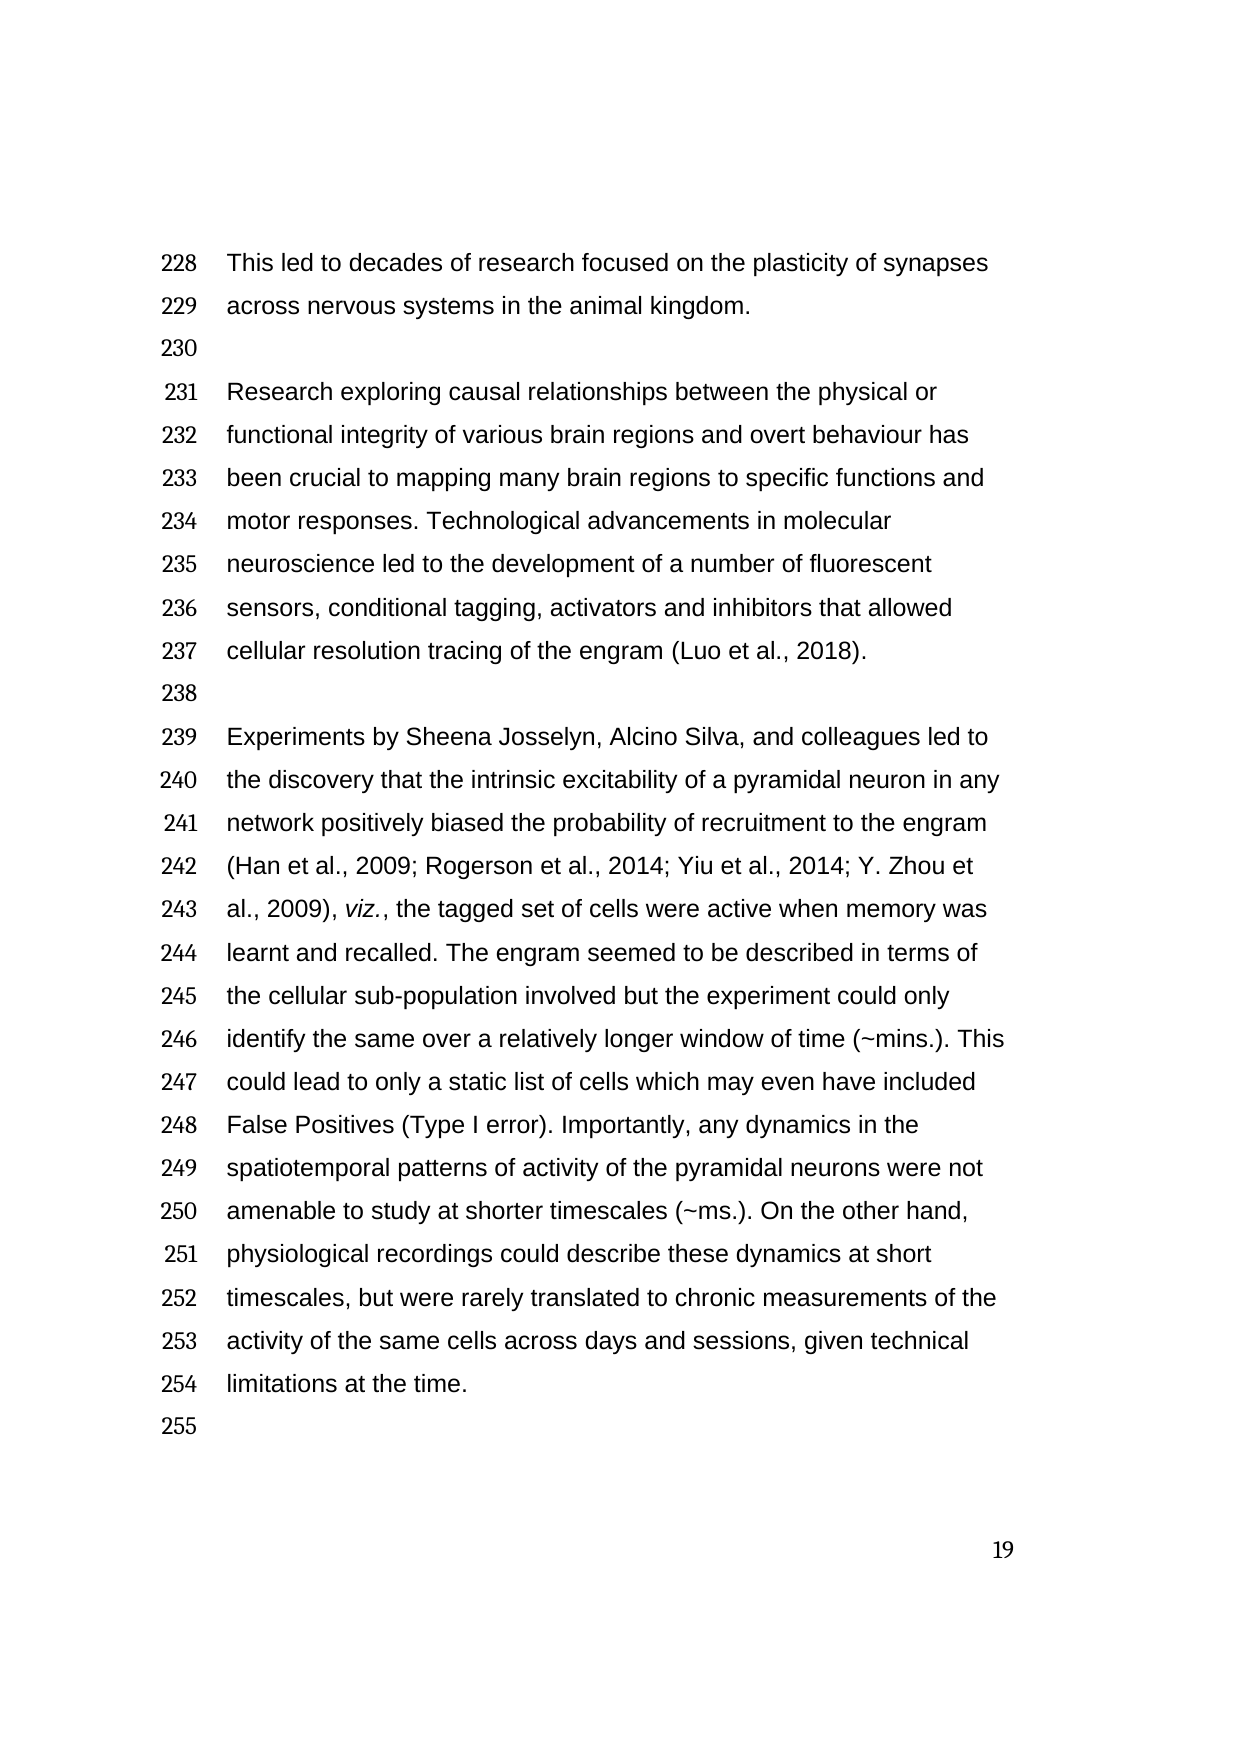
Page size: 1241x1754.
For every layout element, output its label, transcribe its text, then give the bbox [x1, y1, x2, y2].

text This led to decades of research focused on the plasticity of synapses across nervous systems in the animal kingdom. [226, 248, 1014, 319]
text Experiments by Sheena Josselyn, Alcino Silva, and colleagues led to the discovery that the intrinsic excitability of a pyramidal neuron in any network positively biased the probability of recruitment to the engram (Han et al., 2009; Rogerson et al., 2014; Yiu et al., 2014; Y. Zhou et al., 2009)⁠, viz., the tagged set of cells were active when memory was learnt and recalled. The engram seemed to be described in terms of the cellular sub-population involved but the experiment could only identify the same over a relatively longer window of time (~mins.). This could lead to only a static list of cells which may even have included False Positives (Type I error). Importantly, any dynamics in the spatiotemporal patterns of activity of the pyramidal neurons were not amenable to study at shorter timescales (~ms.). On the other hand, physiological recordings could describe these dynamics at short timescales, but were rarely translated to chronic measurements of the activity of the same cells across days and sessions, given technical limitations at the time. [226, 722, 1014, 1398]
text Research exploring causal relationships between the physical or functional integrity of various brain regions and overt behaviour has been crucial to mapping many brain regions to specific functions and motor responses. Technological advancements in molecular neuroscience led to the development of a number of fluorescent sensors, conditional tagging, activators and inhibitors that allowed cellular resolution tracing of the engram (Luo et al., 2018)⁠. [226, 377, 1014, 664]
